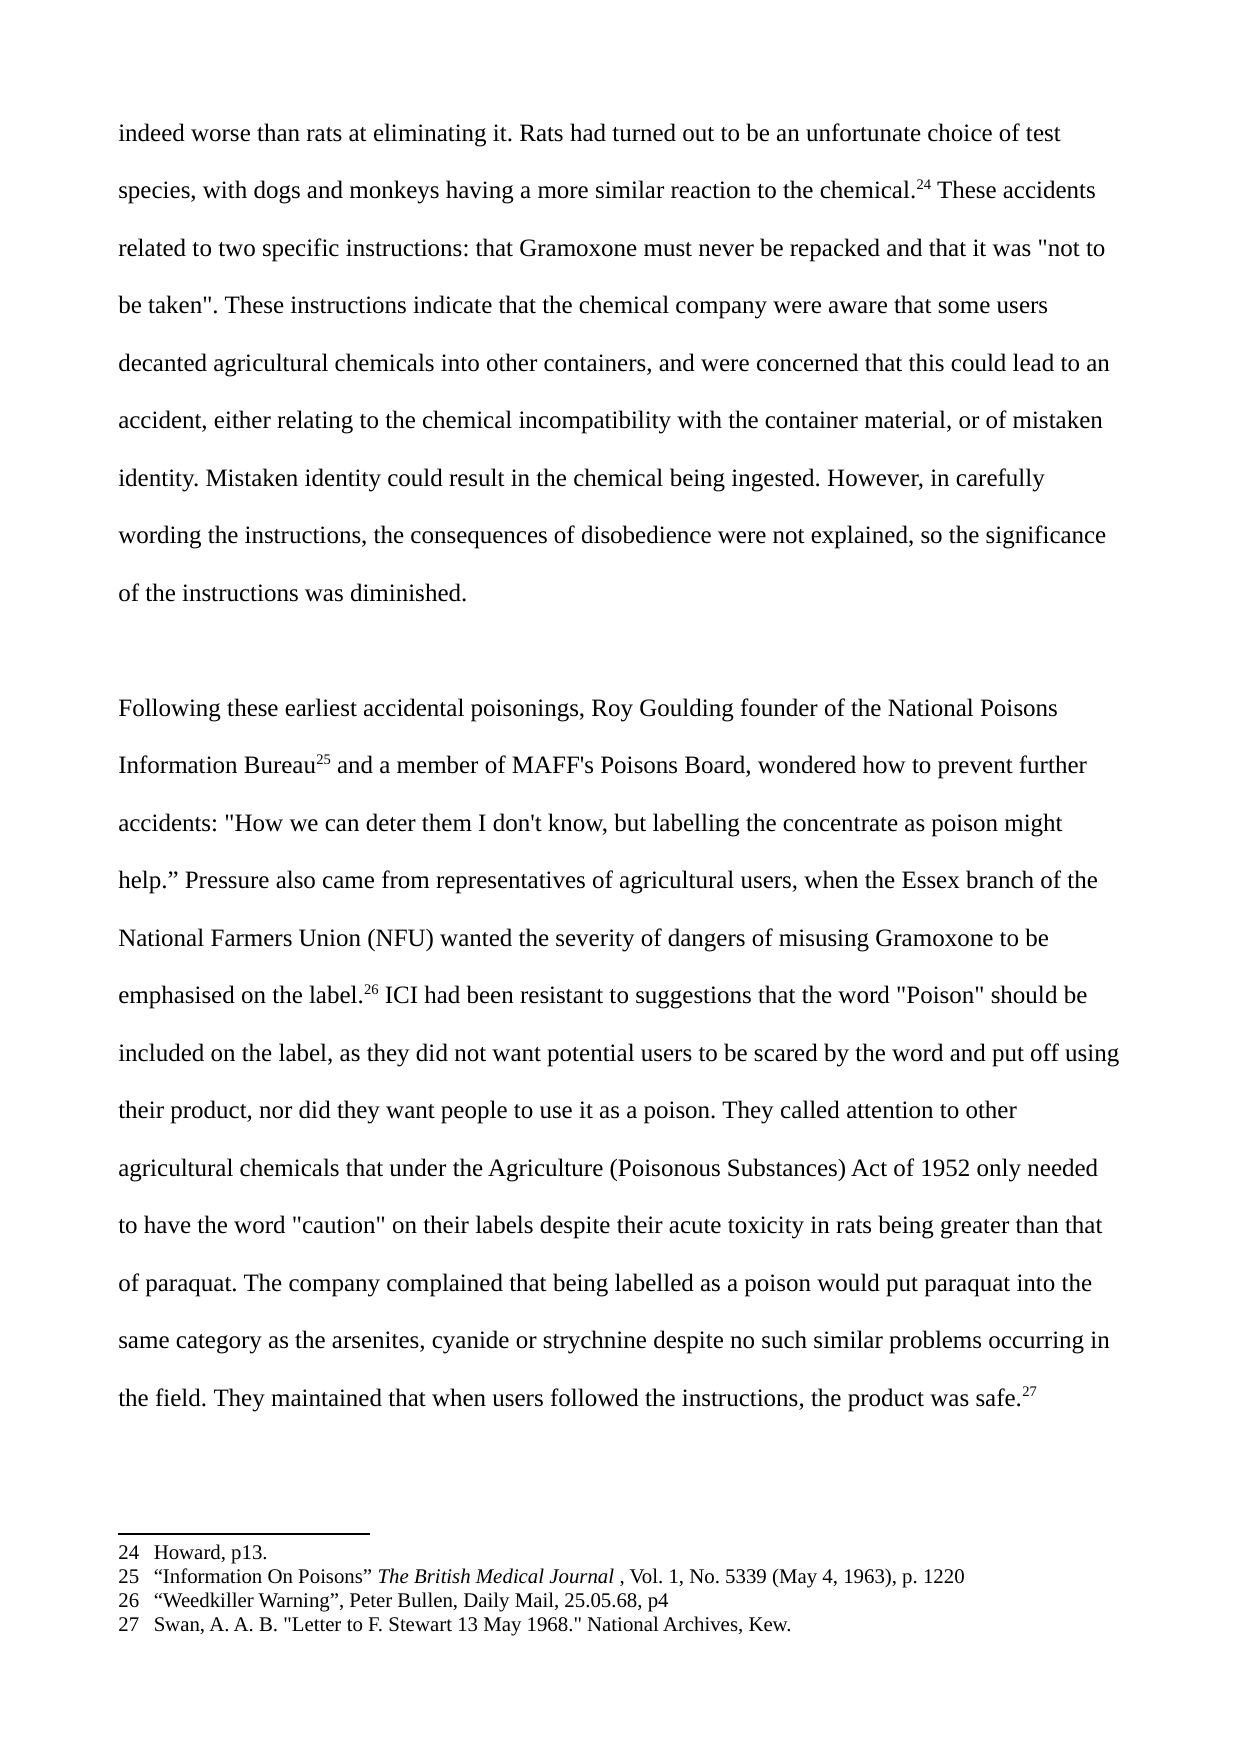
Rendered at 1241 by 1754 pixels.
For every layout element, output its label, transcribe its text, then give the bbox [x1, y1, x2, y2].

text Following these earliest accidental poisonings, Roy Goulding founder of the National Poisons Information Bureau and a member of MAFF's Poisons Board, wondered how to prevent further accidents: "How we can deter them I don't know, but labelling the concentrate as poison might help.” Pressure also came from representatives of agricultural users, when the Essex branch of the National Farmers Union (NFU) wanted the severity of dangers of misusing Gramoxone to be emphasised on the label. ICI had been resistant to suggestions that the word "Poison" should be included on the label, as they did not want potential users to be scared by the word and put off using their product, nor did they want people to use it as a poison. They called attention to other agricultural chemicals that under the Agriculture (Poisonous Substances) Act of 1952 only needed to have the word "caution" on their labels despite their acute toxicity in rats being greater than that of paraquat. The company complained that being labelled as a poison would put paraquat into the same category as the arsenites, cyanide or strychnine despite no such similar problems occurring in the field. They maintained that when users followed the instructions, the product was safe. [118, 693, 1122, 1412]
text Howard, p13. [118, 1539, 1122, 1564]
text indeed worse than rats at eliminating it. Rats had turned out to be an unfortunate choice of test species, with dogs and monkeys having a more similar reaction to the chemical. These accidents related to two specific instructions: that Gramoxone must never be repacked and that it was "not to be taken". These instructions indicate that the chemical company were aware that some users decanted agricultural chemicals into other containers, and were concerned that this could lead to an accident, either relating to the chemical incompatibility with the container material, or of mistaken identity. Mistaken identity could result in the chemical being ingested. However, in carefully wording the instructions, the consequences of disobedience were not explained, so the significance of the instructions was diminished. [118, 118, 1122, 607]
text “Information On Poisons” The British Medical Journal , Vol. 1, No. 5339 (May 4, 1963), p. 1220 [118, 1564, 1122, 1588]
text Swan, A. A. B. "Letter to F. Stewart 13 May 1968." National Archives, Kew. [118, 1612, 1122, 1636]
text “Weedkiller Warning”, Peter Bullen, Daily Mail, 25.05.68, p4 [118, 1588, 1122, 1612]
